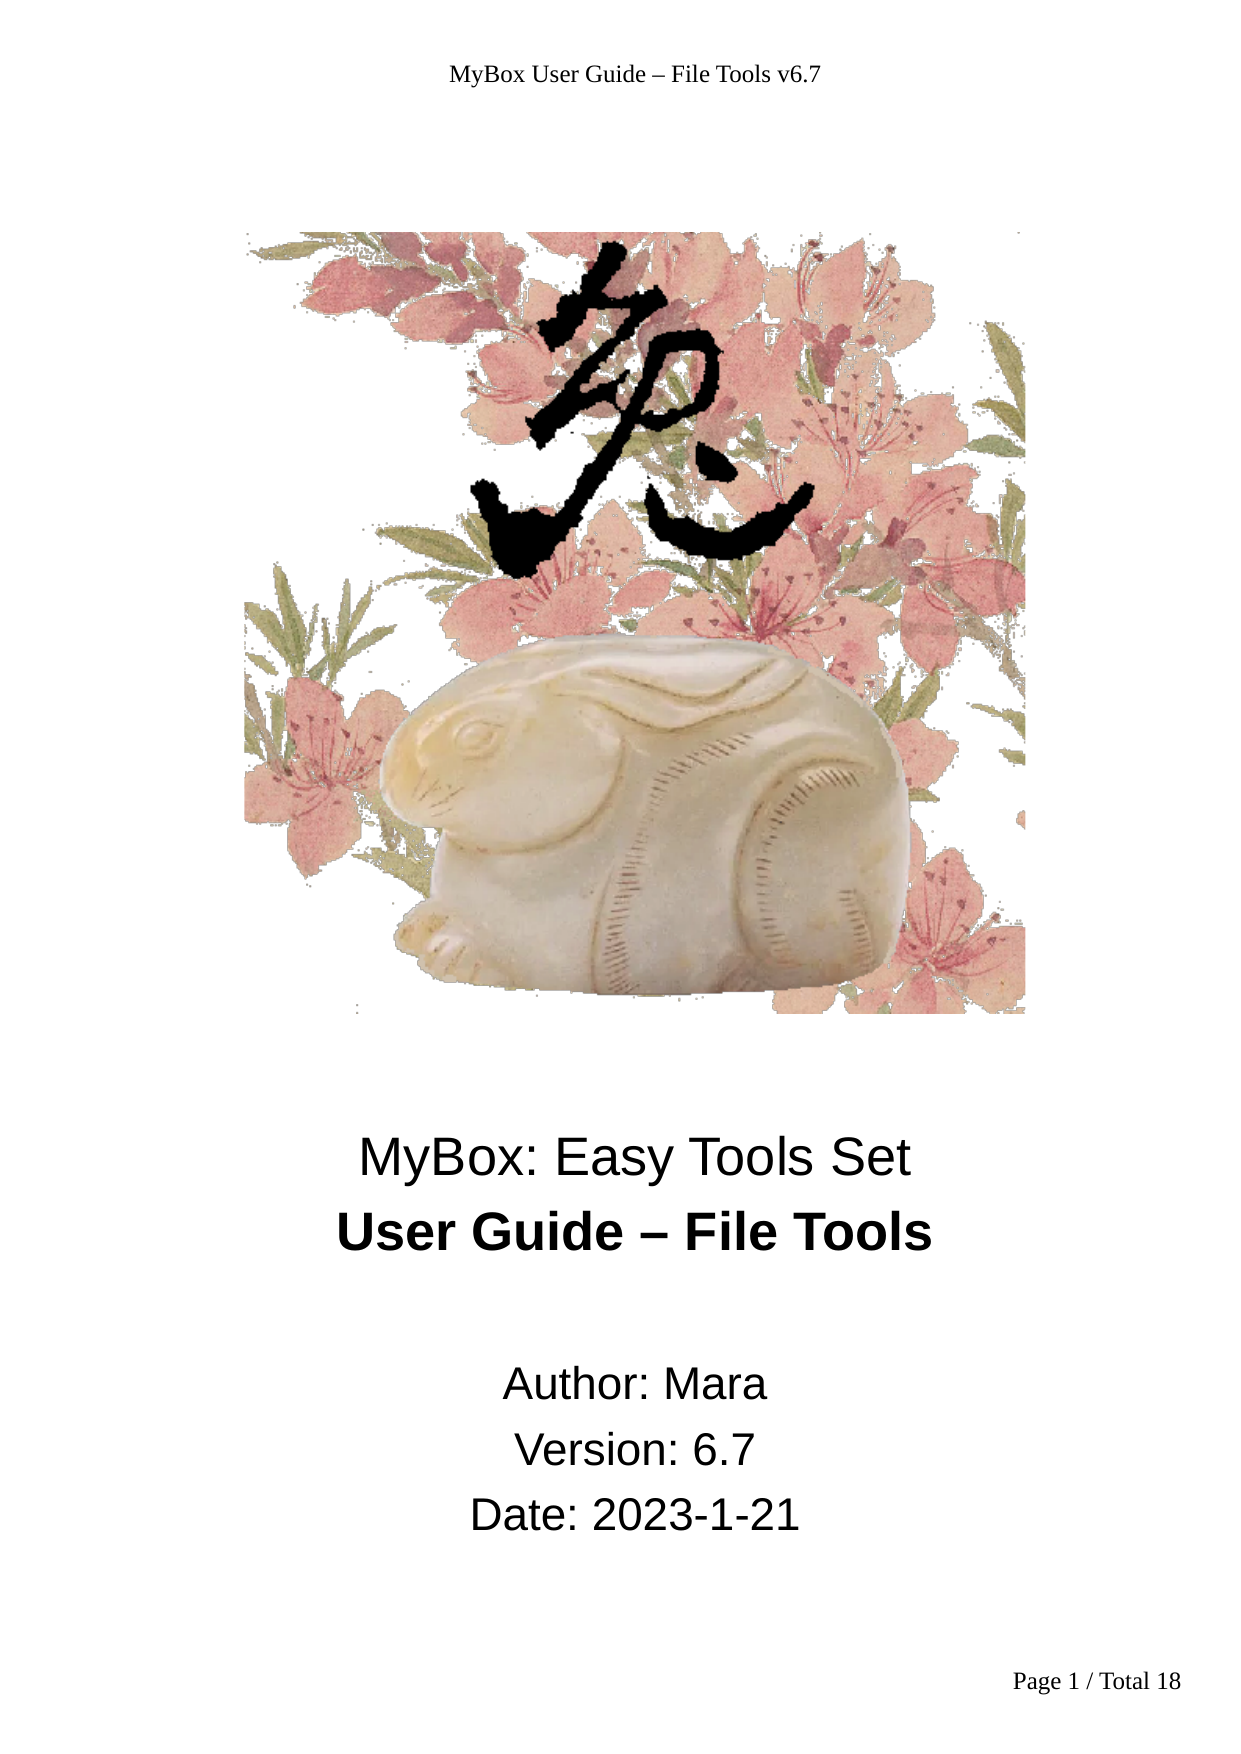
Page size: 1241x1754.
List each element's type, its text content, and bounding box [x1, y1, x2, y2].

text Author: Mara [88, 1357, 1181, 1409]
text Date: 2023-1-21 [88, 1487, 1181, 1540]
text Version: 6.7 [88, 1422, 1181, 1475]
text User Guide – File Tools [88, 1199, 1181, 1262]
subtitle MyBox: Easy Tools Set [88, 1125, 1181, 1187]
picture [244, 232, 1026, 1014]
